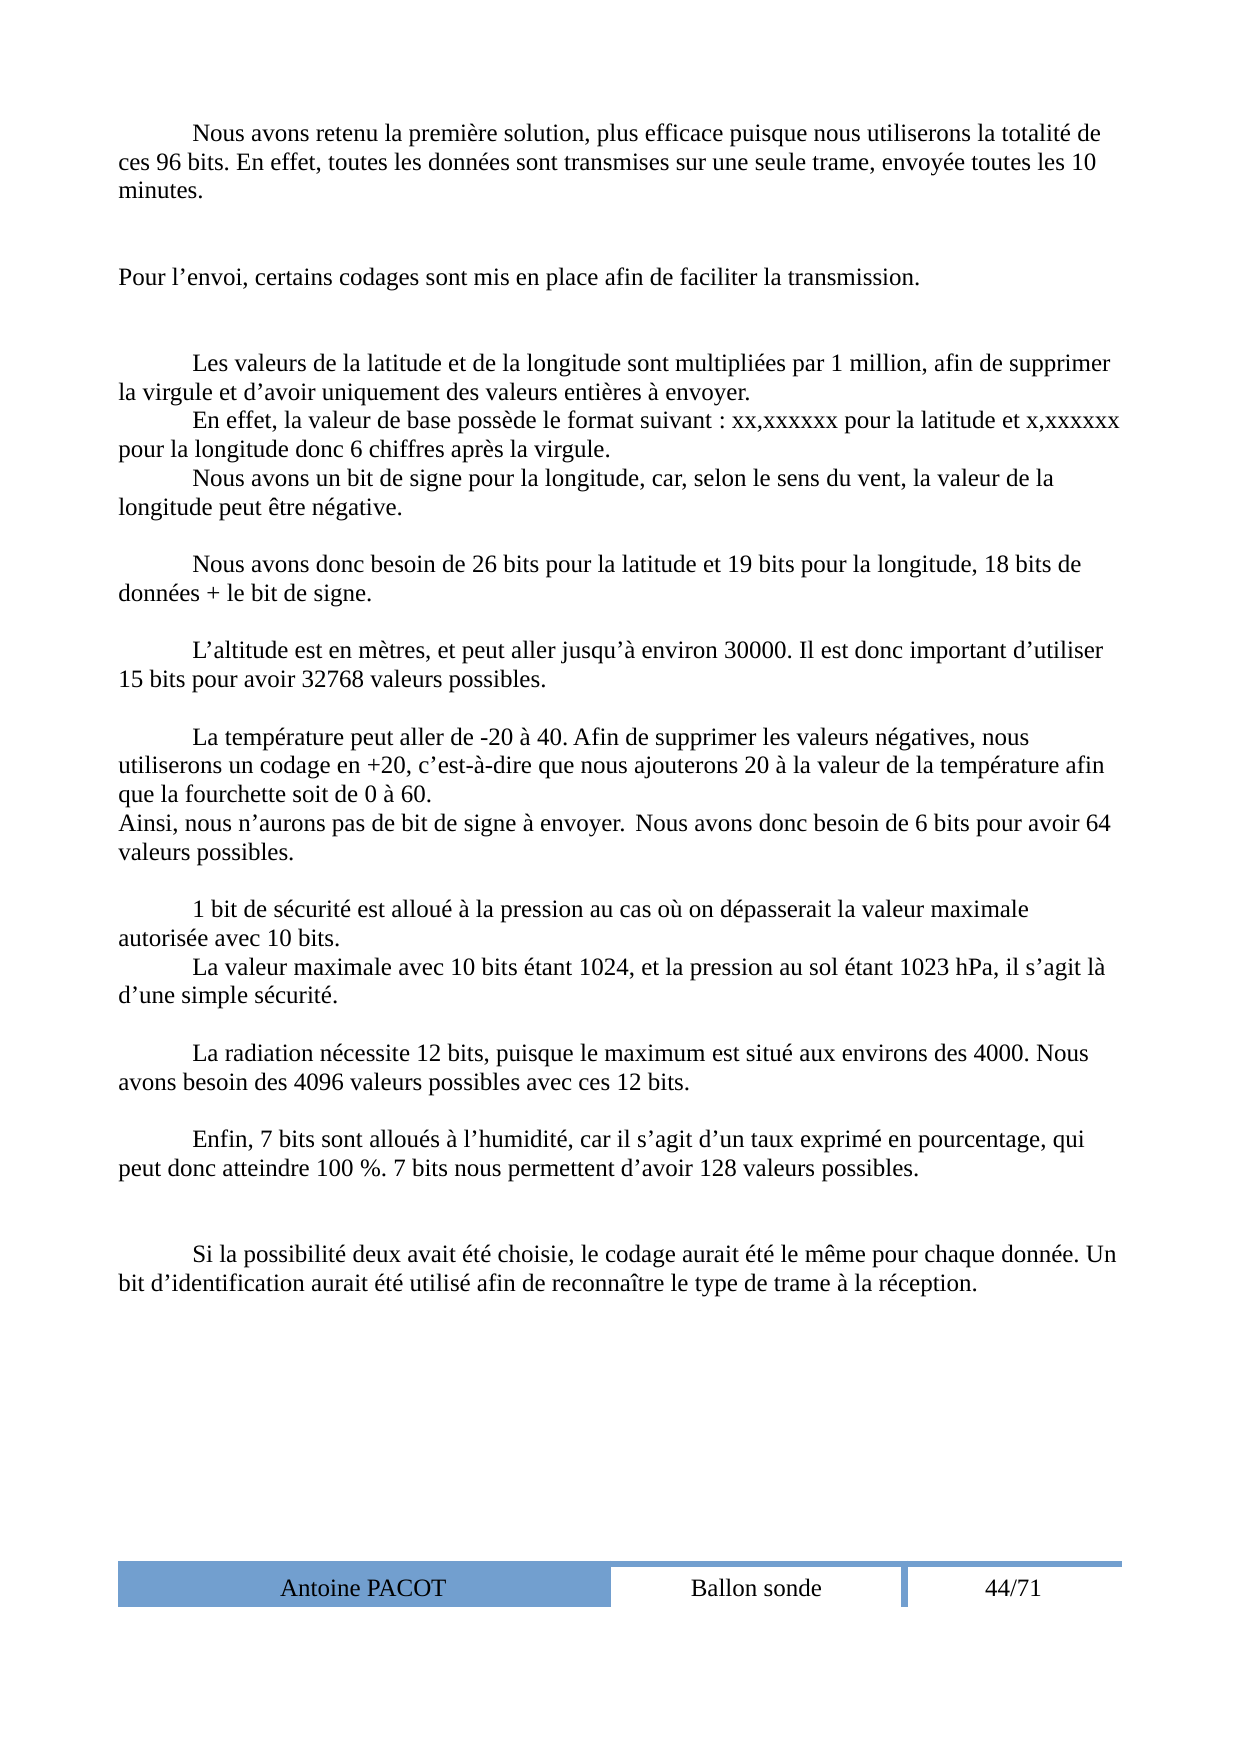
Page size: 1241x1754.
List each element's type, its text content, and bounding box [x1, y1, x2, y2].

text Nous avons donc besoin de 26 bits pour la latitude et 19 bits pour la longitude, 18 bits de données + le bit de signe. [118, 549, 1122, 607]
text L’altitude est en mètres, et peut aller jusqu’à environ 30000. Il est donc important d’utiliser 15 bits pour avoir 32768 valeurs possibles. [118, 636, 1122, 693]
text Si la possibilité deux avait été choisie, le codage aurait été le même pour chaque donnée. Un bit d’identification aurait été utilisé afin de reconnaître le type de trame à la réception. [118, 1239, 1122, 1297]
text La température peut aller de -20 à 40. Afin de supprimer les valeurs négatives, nous utiliserons un codage en +20, c’est-à-dire que nous ajouterons 20 à la valeur de la température afin que la fourchette soit de 0 à 60. [118, 722, 1122, 808]
text 1 bit de sécurité est alloué à la pression au cas où on dépasserait la valeur maximale autorisée avec 10 bits. [118, 894, 1122, 952]
text La valeur maximale avec 10 bits étant 1024, et la pression au sol étant 1023 hPa, il s’agit là d’une simple sécurité. [118, 952, 1122, 1009]
text Pour l’envoi, certains codages sont mis en place afin de faciliter la transmission. [118, 262, 1122, 291]
text La radiation nécessite 12 bits, puisque le maximum est situé aux environs des 4000. Nous avons besoin des 4096 valeurs possibles avec ces 12 bits. [118, 1038, 1122, 1096]
text Ainsi, nous n’aurons pas de bit de signe à envoyer. Nous avons donc besoin de 6 bits pour avoir 64 valeurs possibles. [118, 808, 1122, 866]
text Enfin, 7 bits sont alloués à l’humidité, car il s’agit d’un taux exprimé en pourcentage, qui peut donc atteindre 100 %. 7 bits nous permettent d’avoir 128 valeurs possibles. [118, 1124, 1122, 1182]
text Nous avons retenu la première solution, plus efficace puisque nous utiliserons la totalité de ces 96 bits. En effet, toutes les données sont transmises sur une seule trame, envoyée toutes les 10 minutes. [118, 118, 1122, 204]
text En effet, la valeur de base possède le format suivant : xx,xxxxxx pour la latitude et x,xxxxxx pour la longitude donc 6 chiffres après la virgule. [118, 406, 1122, 463]
text Nous avons un bit de signe pour la longitude, car, selon le sens du vent, la valeur de la longitude peut être négative. [118, 463, 1122, 521]
text Les valeurs de la latitude et de la longitude sont multipliées par 1 million, afin de supprimer la virgule et d’avoir uniquement des valeurs entières à envoyer. [118, 348, 1122, 406]
